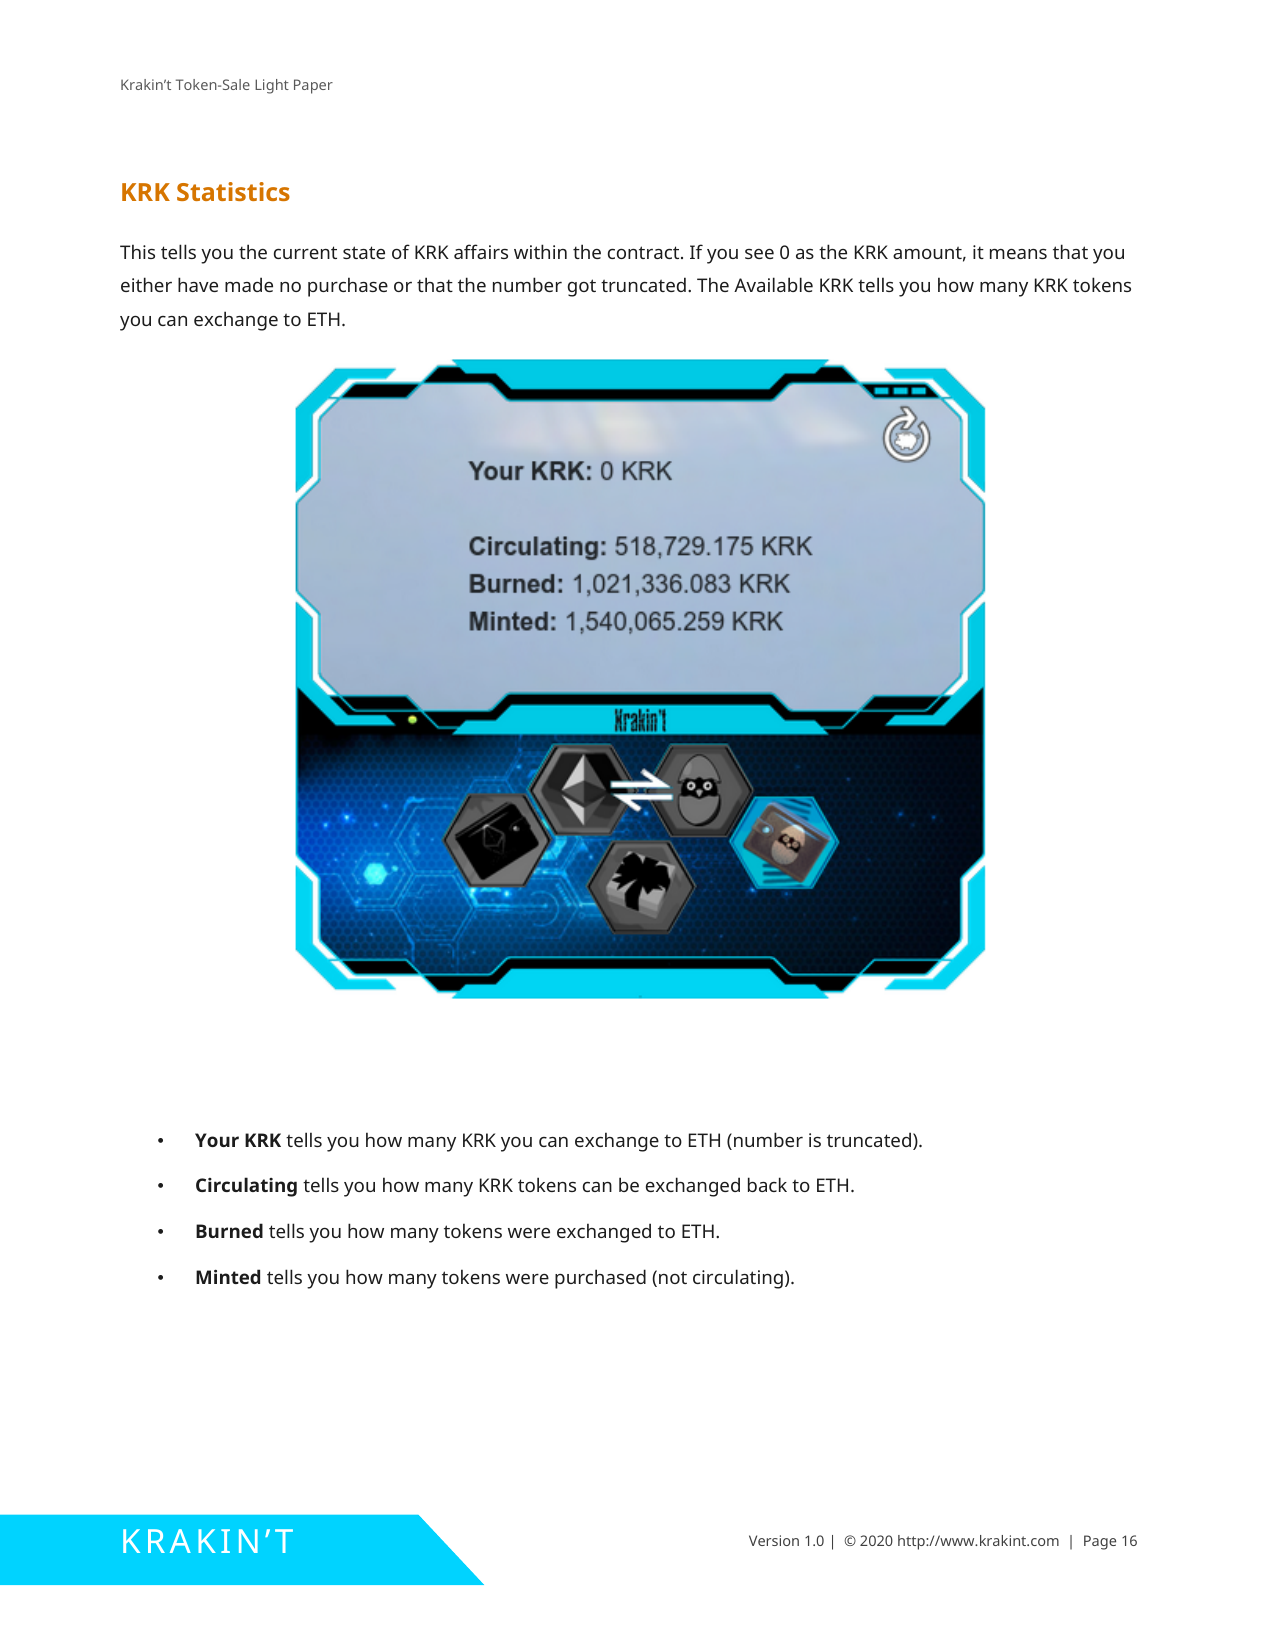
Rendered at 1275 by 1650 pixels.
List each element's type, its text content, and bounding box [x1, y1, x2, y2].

text KRK Statistics [120, 174, 1155, 208]
list Circulating tells you how many KRK tokens can be exchanged back to ETH. [157, 1173, 1155, 1198]
text This tells you the current state of KRK affairs within the contract. If you see 0 as the KRK amount, it means that you either have made no purchase or that the number got truncated. The Available KRK tells you how many KRK tokens you can exchange to ETH. [120, 239, 1155, 331]
list Your KRK tells you how many KRK you can exchange to ETH (number is truncated). [157, 1127, 1155, 1153]
list Minted tells you how many tokens were purchased (not circulating). [157, 1264, 1155, 1289]
picture [286, 356, 989, 1002]
list Burned tells you how many tokens were exchanged to ETH. [157, 1218, 1155, 1244]
